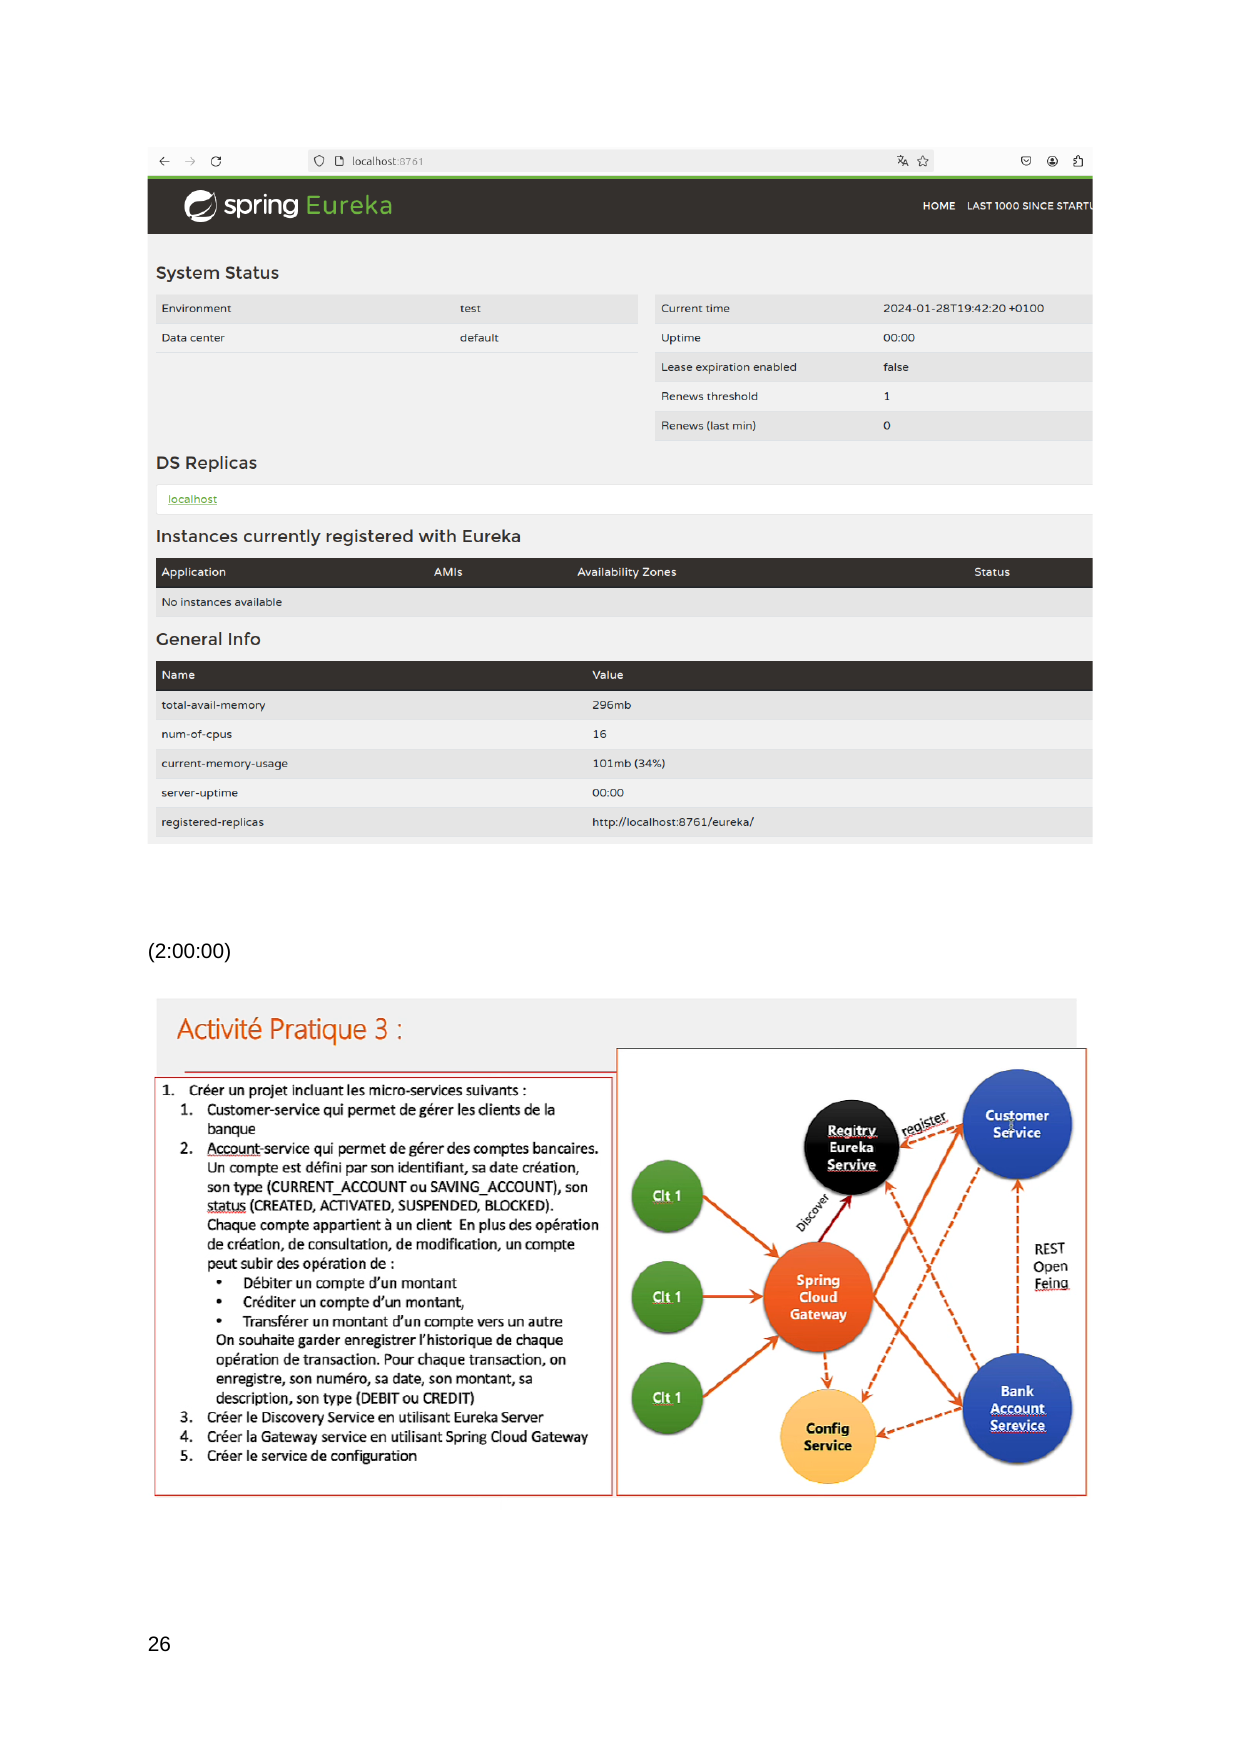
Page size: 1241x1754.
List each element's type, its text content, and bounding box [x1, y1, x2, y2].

picture [147, 147, 1093, 844]
text (2:00:00) [148, 939, 1093, 963]
picture [147, 986, 1093, 1513]
